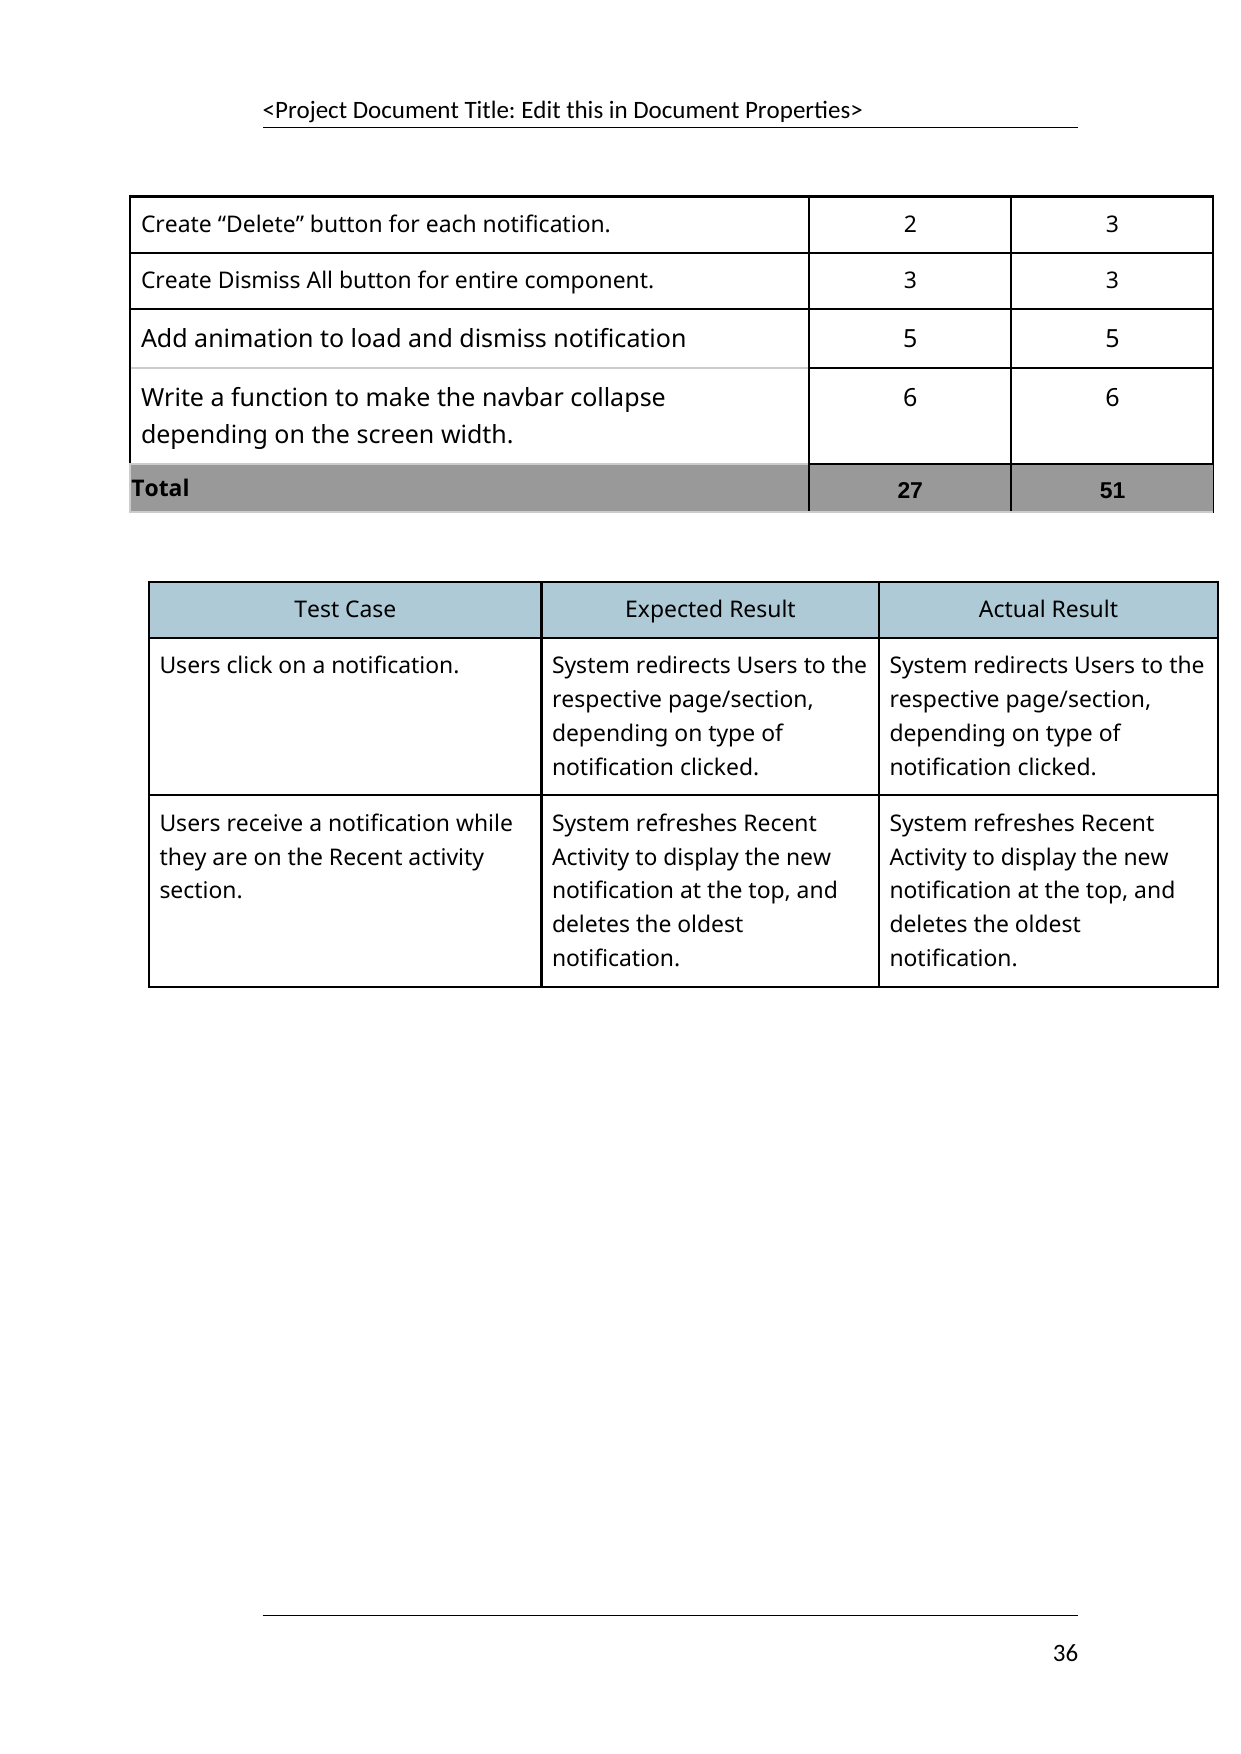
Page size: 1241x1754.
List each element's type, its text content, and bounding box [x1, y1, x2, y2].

table_cell Users click on a notification. [150, 639, 540, 794]
table_cell System refreshes Recent Activity to display the new notification at the top, and deletes the oldest notification. [543, 796, 878, 986]
table_cell 5 [1012, 310, 1212, 367]
table_cell 27 [810, 465, 1010, 511]
table_cell System redirects Users to the respective page/section, depending on type of notification clicked. [543, 639, 878, 794]
table_cell 51 [1012, 465, 1213, 511]
table_cell 5 [810, 310, 1010, 367]
table_cell 6 [1012, 369, 1212, 463]
table_cell System refreshes Recent Activity to display the new notification at the top, and deletes the oldest notification. [880, 796, 1217, 986]
table_cell 2 [810, 198, 1010, 252]
table_cell Add animation to load and dismiss notification [131, 310, 808, 367]
table_cell System redirects Users to the respective page/section, depending on type of notification clicked. [880, 639, 1217, 794]
table_cell 3 [1012, 198, 1212, 252]
table_cell 3 [810, 254, 1010, 308]
table_cell Total [131, 465, 808, 511]
table_cell 6 [810, 369, 1010, 463]
table_cell Create “Delete” button for each notification. [131, 198, 808, 252]
table_header Test Case [150, 583, 540, 637]
table_cell 3 [1012, 254, 1212, 308]
table_header Expected Result [543, 583, 878, 637]
table_cell Create Dismiss All button for entire component. [131, 254, 808, 308]
table_cell Write a function to make the navbar collapse depending on the screen width. [131, 369, 808, 463]
table_cell Users receive a notification while they are on the Recent activity section. [150, 796, 540, 986]
table_header Actual Result [880, 583, 1217, 637]
